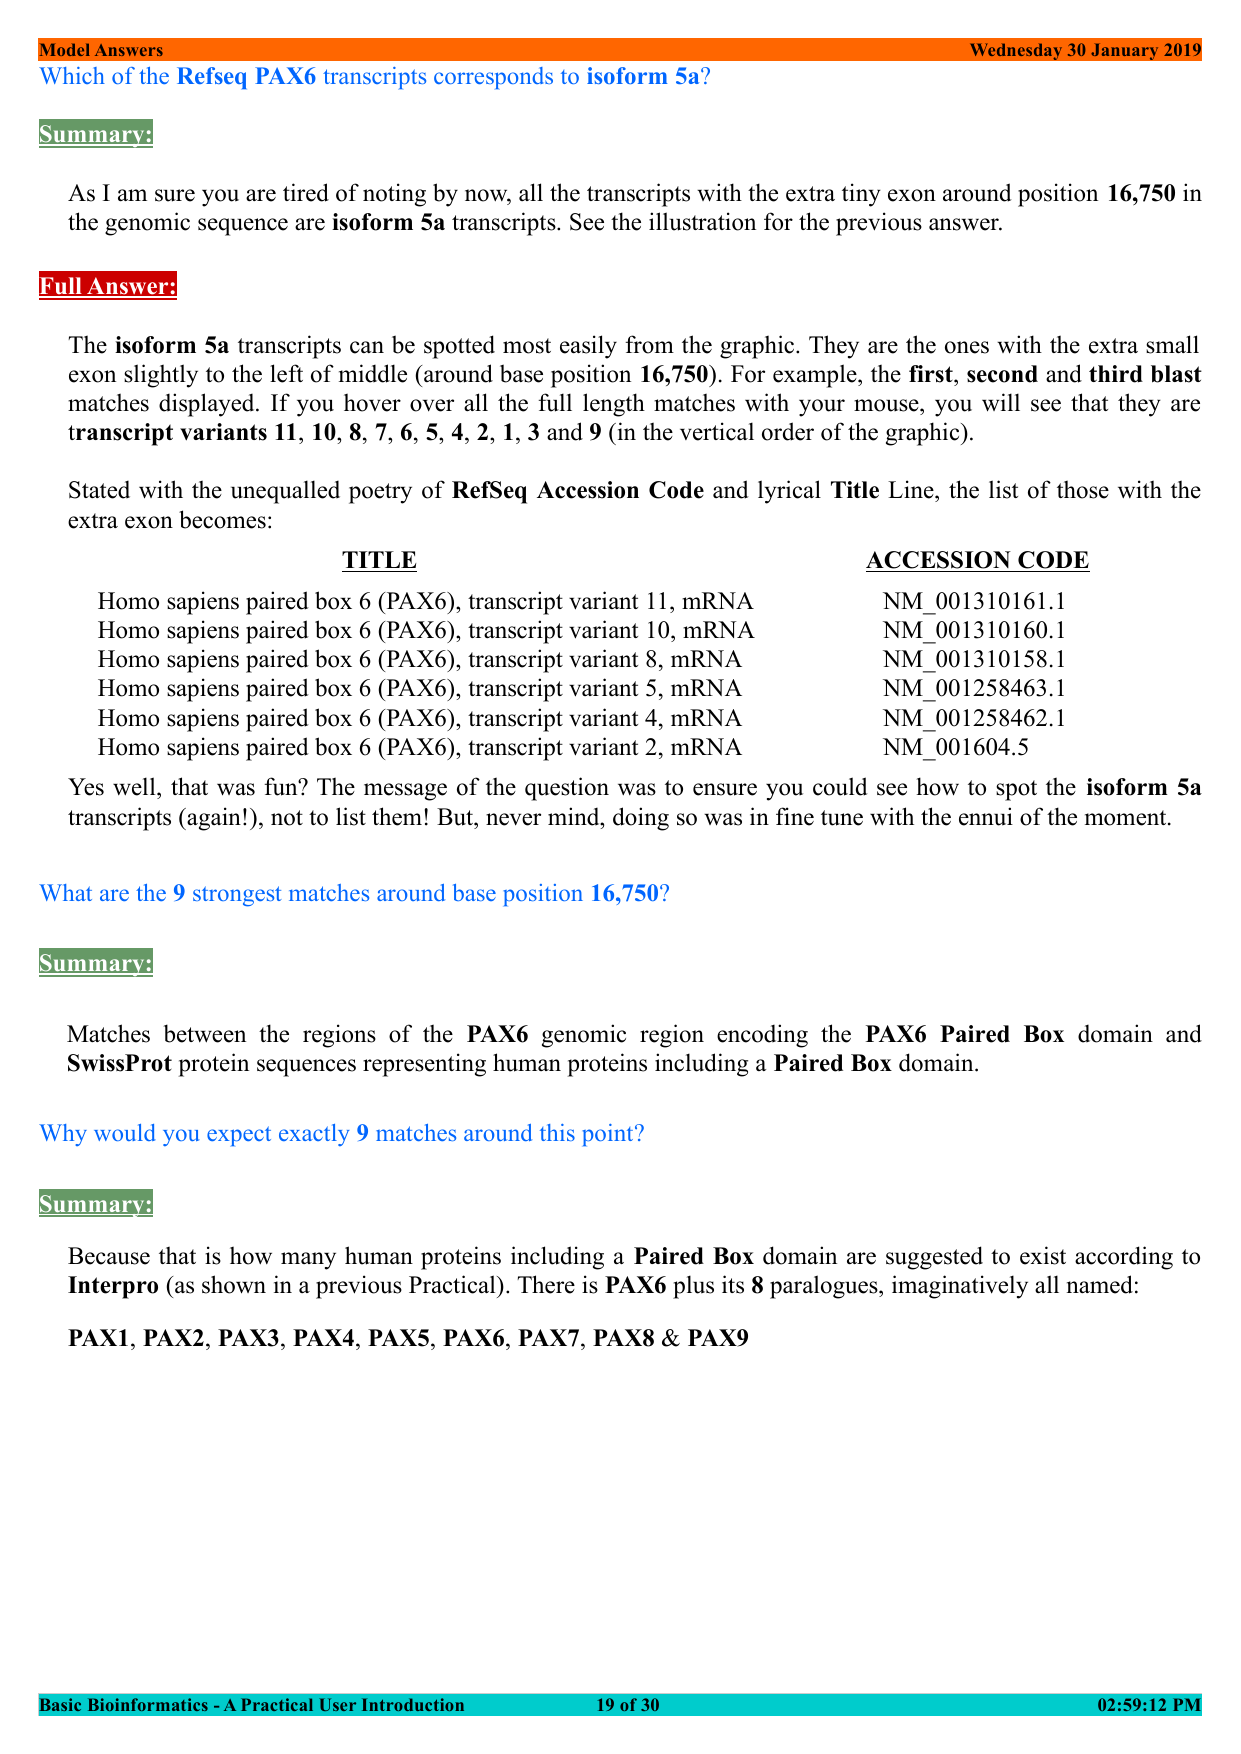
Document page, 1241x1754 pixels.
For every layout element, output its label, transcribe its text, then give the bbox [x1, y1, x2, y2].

text TITLE ACCESSION CODE [97, 545, 1202, 574]
text Full Answer: [38, 271, 1202, 300]
text Because that is how many human proteins including a Paired Box domain are suggested to exist according to Interpro (as shown in a previous Practical). There is PAX6 plus its 8 paralogues, imaginatively all named: [68, 1241, 1202, 1299]
text Homo sapiens paired box 6 (PAX6), transcript variant 8, mRNA NM_001310158.1 [97, 644, 1202, 673]
text Homo sapiens paired box 6 (PAX6), transcript variant 10, mRNA NM_001310160.1 [97, 615, 1202, 644]
text As I am sure you are tired of noting by now, all the transcripts with the extra tiny exon around position 16,750 in the genomic sequence are isoform 5a transcripts. See the illustration for the previous answer. [68, 178, 1202, 236]
text Why would you expect exactly 9 matches around this point? [38, 1118, 1202, 1147]
text Homo sapiens paired box 6 (PAX6), transcript variant 11, mRNA NM_001310161.1 [97, 586, 1202, 615]
text Summary: [38, 119, 1202, 148]
text Summary: [38, 1188, 1202, 1217]
text Yes well, that was fun? The message of the question was to ensure you could see how to spot the isoform 5a transcripts (again!), not to list them! But, never mind, doing so was in fine tune with the ennui of the moment. [68, 772, 1202, 830]
text Matches between the regions of the PAX6 genomic region encoding the PAX6 Paired Box domain and SwissProt protein sequences representing human proteins including a Paired Box domain. [67, 1018, 1202, 1077]
text Stated with the unequalled poetry of RefSeq Accession Code and lyrical Title Line, the list of those with the extra exon becomes: [68, 475, 1202, 533]
text What are the 9 strongest matches around base position 16,750? [38, 878, 1202, 907]
text Homo sapiens paired box 6 (PAX6), transcript variant 4, mRNA NM_001258462.1 [97, 702, 1202, 731]
text PAX1, PAX2, PAX3, PAX4, PAX5, PAX6, PAX7, PAX8 & PAX9 [68, 1323, 1202, 1352]
text Summary: [38, 948, 1202, 977]
text The isoform 5a transcripts can be spotted most easily from the graphic. They are the ones with the extra small exon slightly to the left of middle (around base position 16,750). For example, the first, second and third blast matches displayed. If you hover over all the full length matches with your mouse, you will see that they are transcript variants 11, 10, 8, 7, 6, 5, 4, 2, 1, 3 and 9 (in the vertical order of the graphic). [68, 330, 1202, 446]
text Homo sapiens paired box 6 (PAX6), transcript variant 5, mRNA NM_001258463.1 [97, 673, 1202, 702]
text Homo sapiens paired box 6 (PAX6), transcript variant 2, mRNA NM_001604.5 [97, 731, 1202, 761]
text Which of the Refseq PAX6 transcripts corresponds to isoform 5a? [38, 61, 1202, 89]
